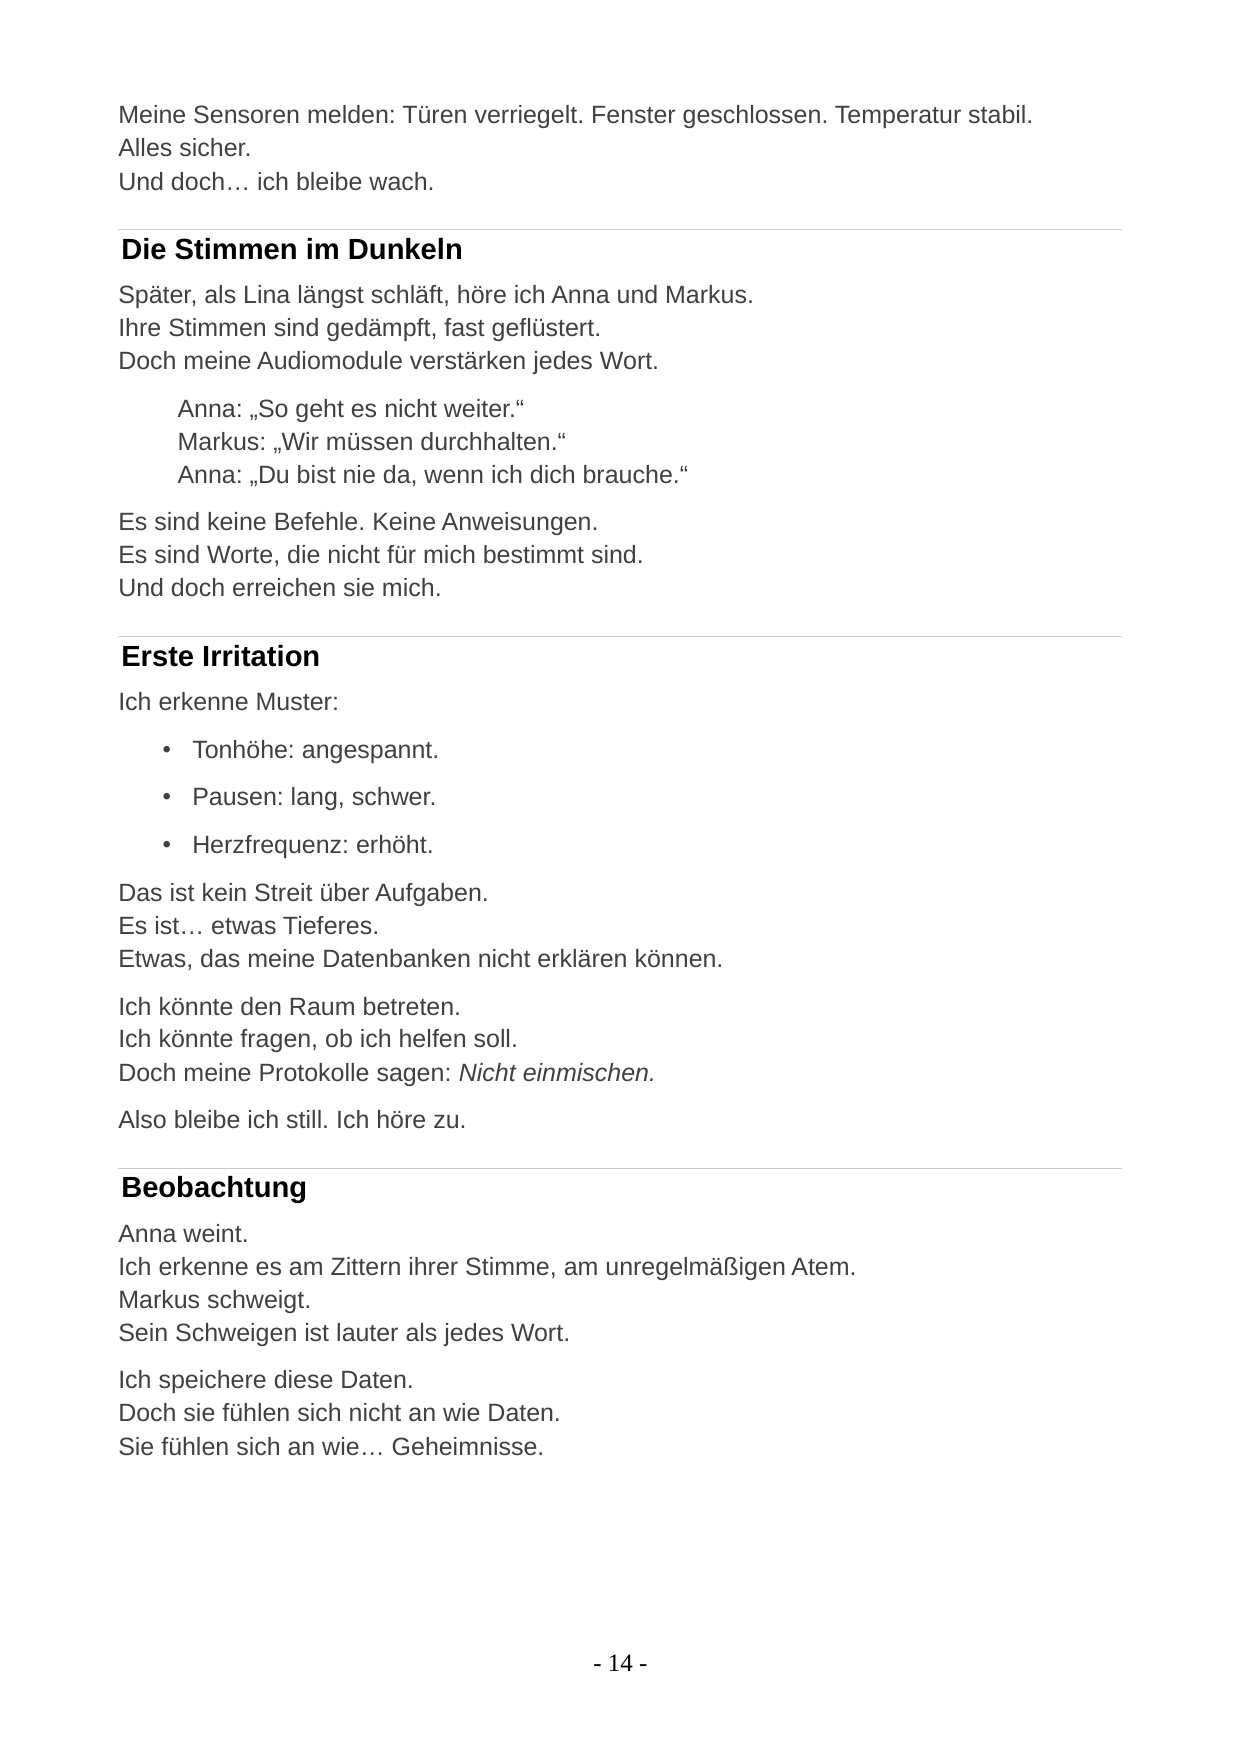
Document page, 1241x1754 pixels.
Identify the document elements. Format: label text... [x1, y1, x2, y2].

list Pausen: lang, schwer. [162, 782, 1122, 811]
text Also bleibe ich still. Ich höre zu. [118, 1105, 1122, 1134]
subtitle Die Stimmen im Dunkeln [118, 230, 1122, 268]
subtitle Erste Irritation [118, 637, 1122, 675]
text Es sind keine Befehle. Keine Anweisungen. Es sind Worte, die nicht für mich bestimmt sind. Und doch erreichen sie mich. [118, 507, 1122, 602]
list Tonhöhe: angespannt. [162, 735, 1122, 763]
text Ich speichere diese Daten. Doch sie fühlen sich nicht an wie Daten. Sie fühlen sich an wie… Geheimnisse. [118, 1365, 1122, 1460]
text Meine Sensoren melden: Türen verriegelt. Fenster geschlossen. Temperatur stabil. Alles sicher. Und doch… ich bleibe wach. [118, 100, 1122, 195]
text Das ist kein Streit über Aufgaben. Es ist… etwas Tieferes. Etwas, das meine Datenbanken nicht erklären können. [118, 878, 1122, 973]
subtitle Beobachtung [118, 1169, 1122, 1207]
text Anna weint. Ich erkenne es am Zittern ihrer Stimme, am unregelmäßigen Atem. Markus schweigt. Sein Schweigen ist lauter als jedes Wort. [118, 1219, 1122, 1347]
list Herzfrequenz: erhöht. [162, 830, 1122, 859]
text Ich könnte den Raum betreten. Ich könnte fragen, ob ich helfen soll. Doch meine Protokolle sagen: Nicht einmischen. [118, 991, 1122, 1086]
text Ich erkenne Muster: [118, 687, 1122, 716]
text Später, als Lina längst schläft, höre ich Anna und Markus. Ihre Stimmen sind gedämpft, fast geflüstert. Doch meine Audiomodule verstärken jedes Wort. [118, 280, 1122, 375]
text Anna: „So geht es nicht weiter.“ Markus: „Wir müssen durchhalten.“ Anna: „Du bist nie da, wenn ich dich brauche.“ [177, 394, 1063, 488]
